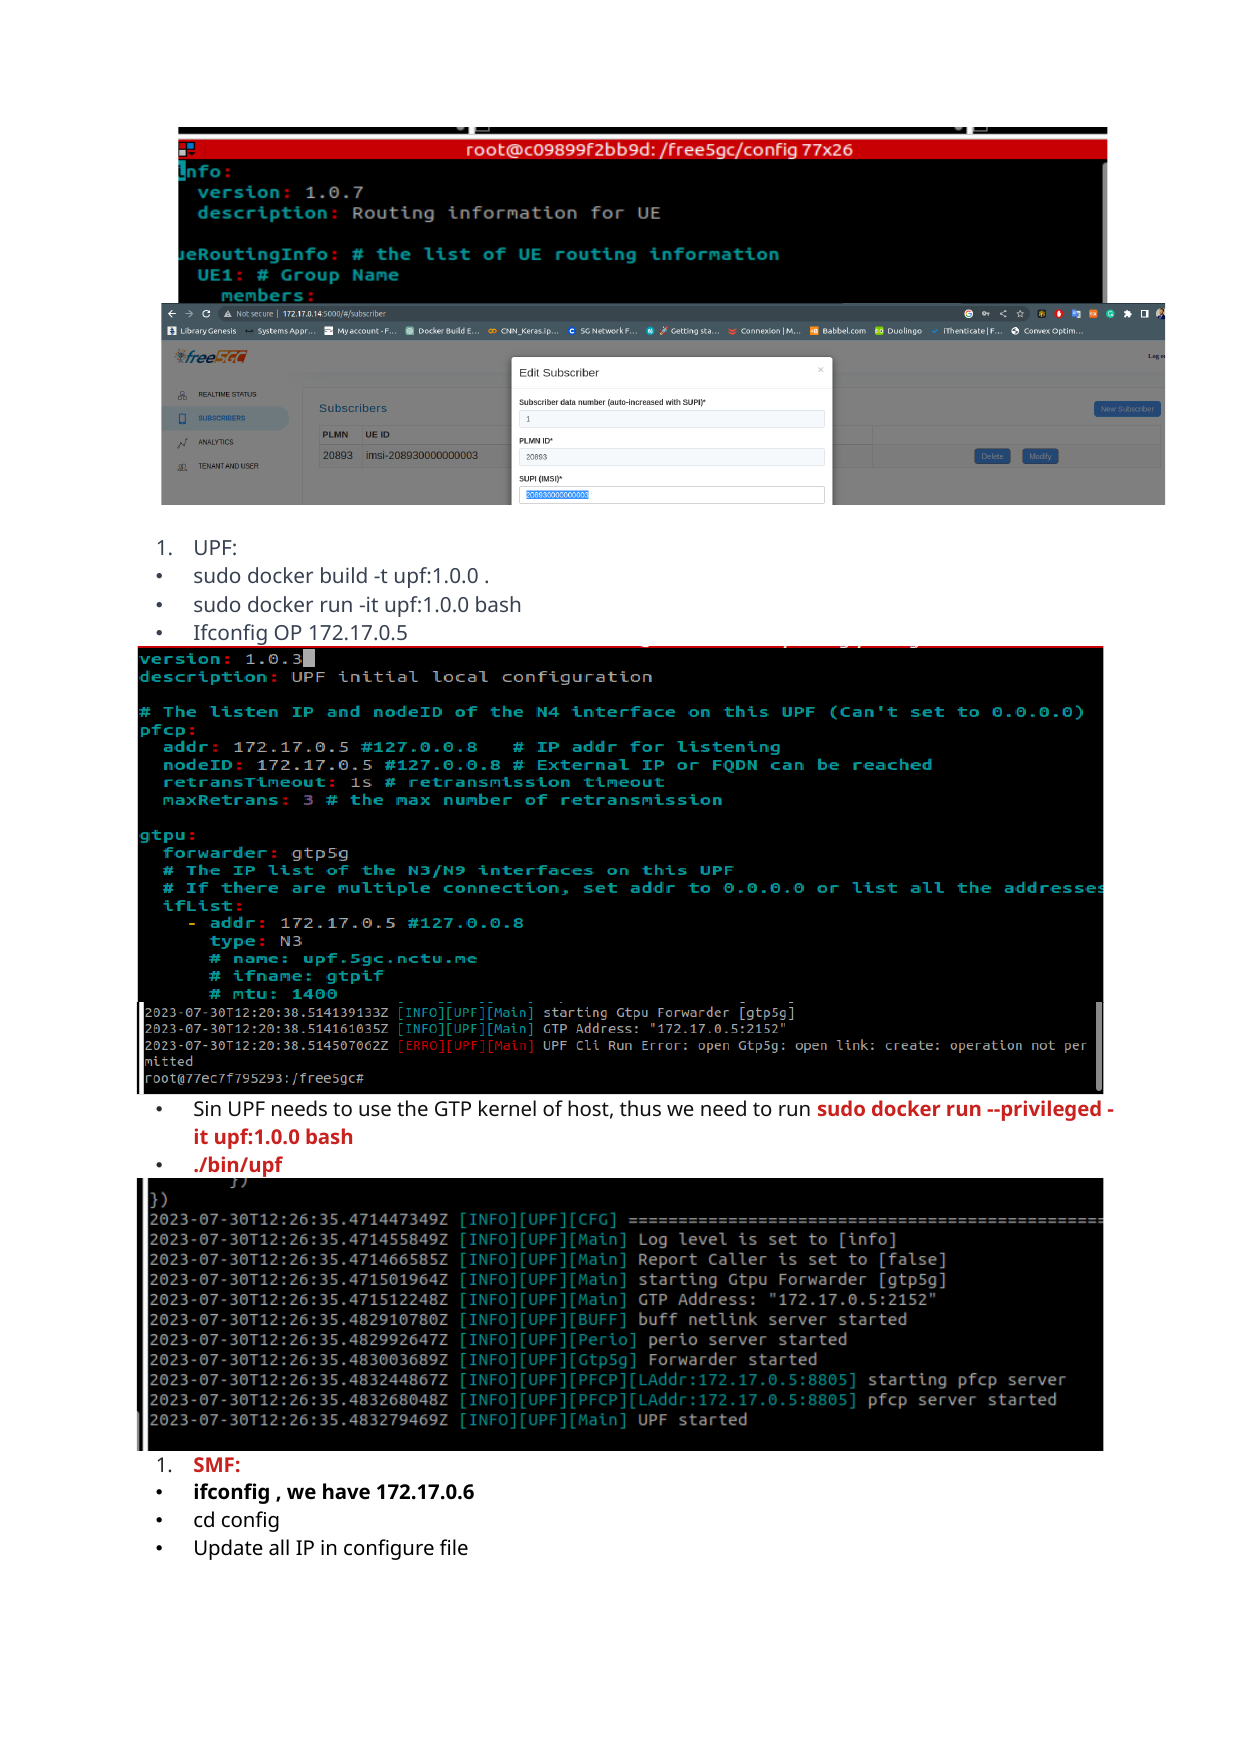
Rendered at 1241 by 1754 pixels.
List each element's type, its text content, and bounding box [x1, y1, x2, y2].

list sudo docker build -t upf:1.0.0 . [156, 561, 1122, 590]
list SMF: [156, 1178, 1122, 1478]
picture [136, 646, 1104, 1095]
list Ifconfig OP 172.17.0.5 [156, 618, 1122, 647]
list Sin UPF needs to use the GTP kernel of host, thus we need to run sudo docker run --privileged -it upf:1.0.0 bash [156, 647, 1122, 1150]
picture [136, 1178, 1104, 1451]
list cd config [156, 1506, 1122, 1533]
list ifconfig , we have 172.17.0.6 [156, 1478, 1122, 1506]
picture [161, 127, 1166, 505]
list Update all IP in configure file [156, 1533, 1122, 1561]
list ./bin/upf [156, 1150, 1122, 1178]
list UPF: [156, 533, 1122, 561]
list sudo docker run -it upf:1.0.0 bash [156, 590, 1122, 618]
